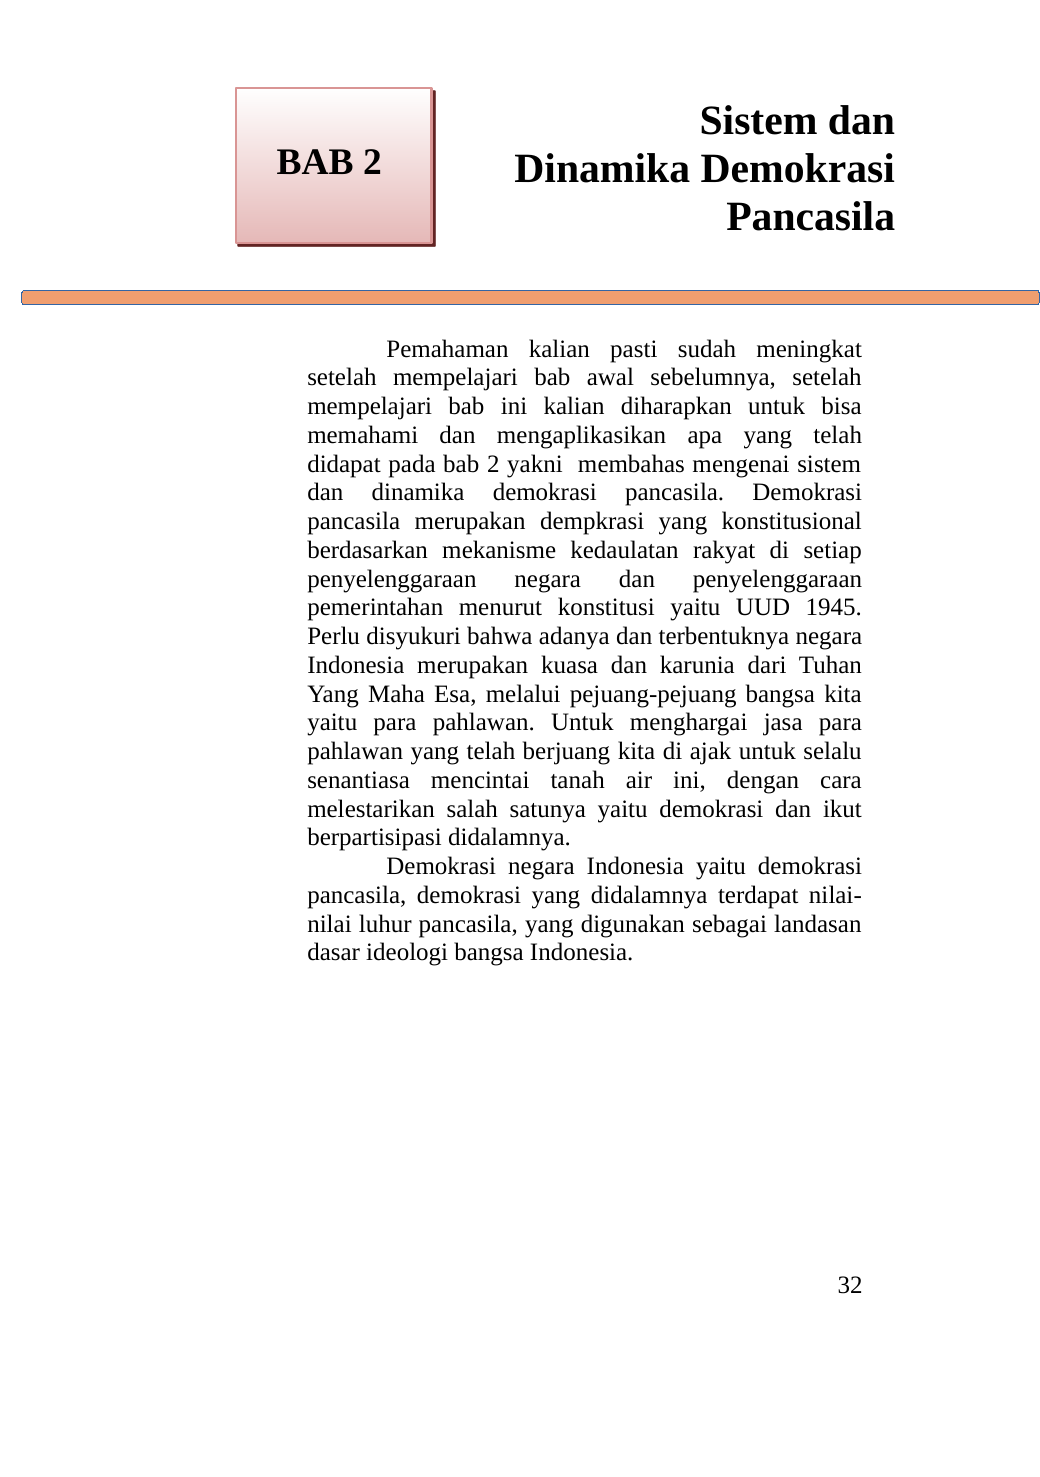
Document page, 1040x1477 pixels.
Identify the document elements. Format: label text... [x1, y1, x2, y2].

text Pemahaman kalian pasti sudah meningkat setelah mempelajari bab awal sebelumnya, setelah mempelajari bab ini kalian diharapkan untuk bisa memahami dan mengaplikasikan apa yang telah didapat pada bab 2 yakni membahas mengenai sistem dan dinamika demokrasi pancasila. Demokrasi pancasila merupakan dempkrasi yang konstitusional berdasarkan mekanisme kedaulatan rakyat di setiap penyelenggaraan negara dan penyelenggaraan pemerintahan menurut konstitusi yaitu UUD 1945. Perlu disyukuri bahwa adanya dan terbentuknya negara Indonesia merupakan kuasa dan karunia dari Tuhan Yang Maha Esa, melalui pejuang-pejuang bangsa kita yaitu para pahlawan. Untuk menghargai jasa para pahlawan yang telah berjuang kita di ajak untuk selalu senantiasa mencintai tanah air ini, dengan cara melestarikan salah satunya yaitu demokrasi dan ikut berpartisipasi didalamnya. [307, 334, 862, 851]
text Demokrasi negara Indonesia yaitu demokrasi pancasila, demokrasi yang didalamnya terdapat nilai-nilai luhur pancasila, yang digunakan sebagai landasan dasar ideologi bangsa Indonesia. [307, 851, 862, 966]
